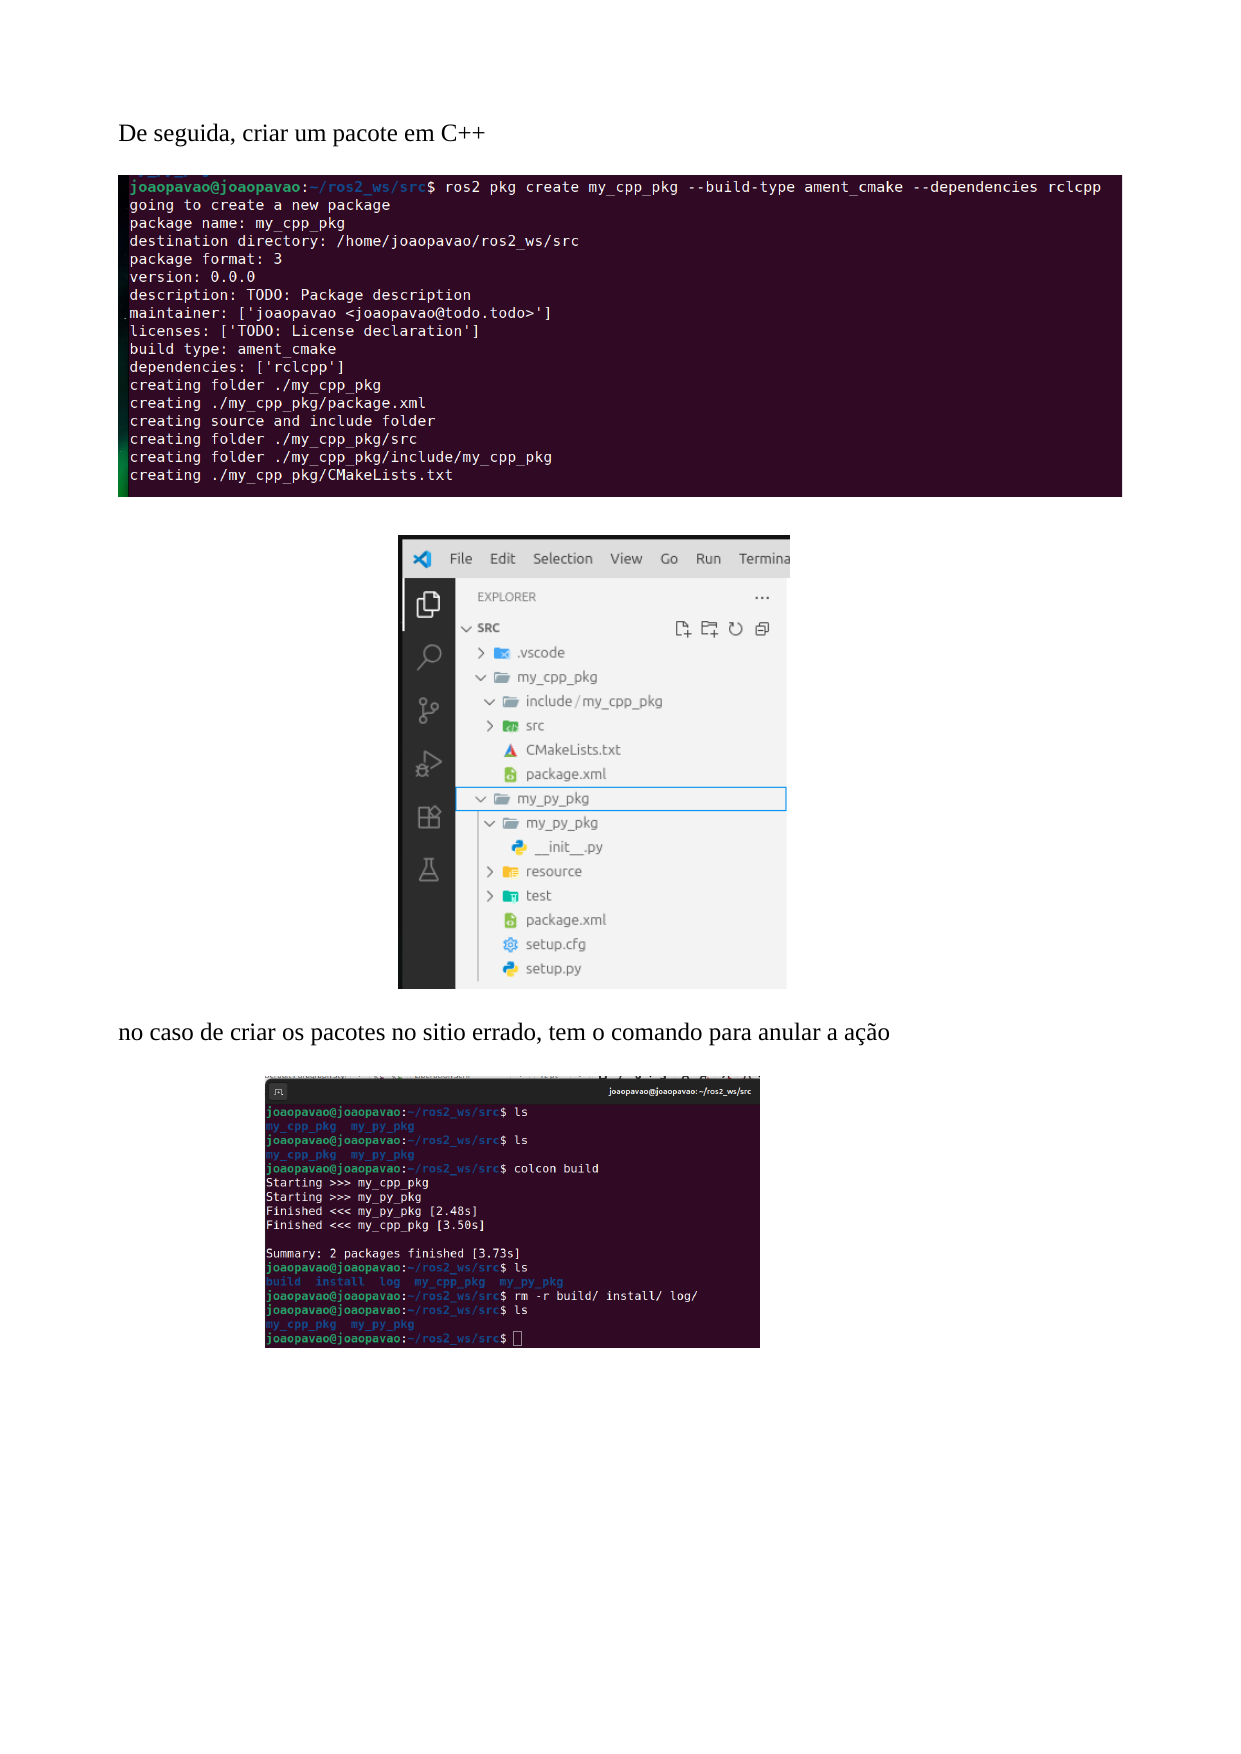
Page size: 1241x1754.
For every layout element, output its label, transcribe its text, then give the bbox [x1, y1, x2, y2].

text no caso de criar os pacotes no sitio errado, tem o comando para anular a ação [118, 1017, 1122, 1046]
picture [264, 1076, 760, 1348]
picture [118, 175, 1123, 497]
picture [398, 535, 790, 989]
text De seguida, criar um pacote em C++ [118, 118, 1122, 147]
